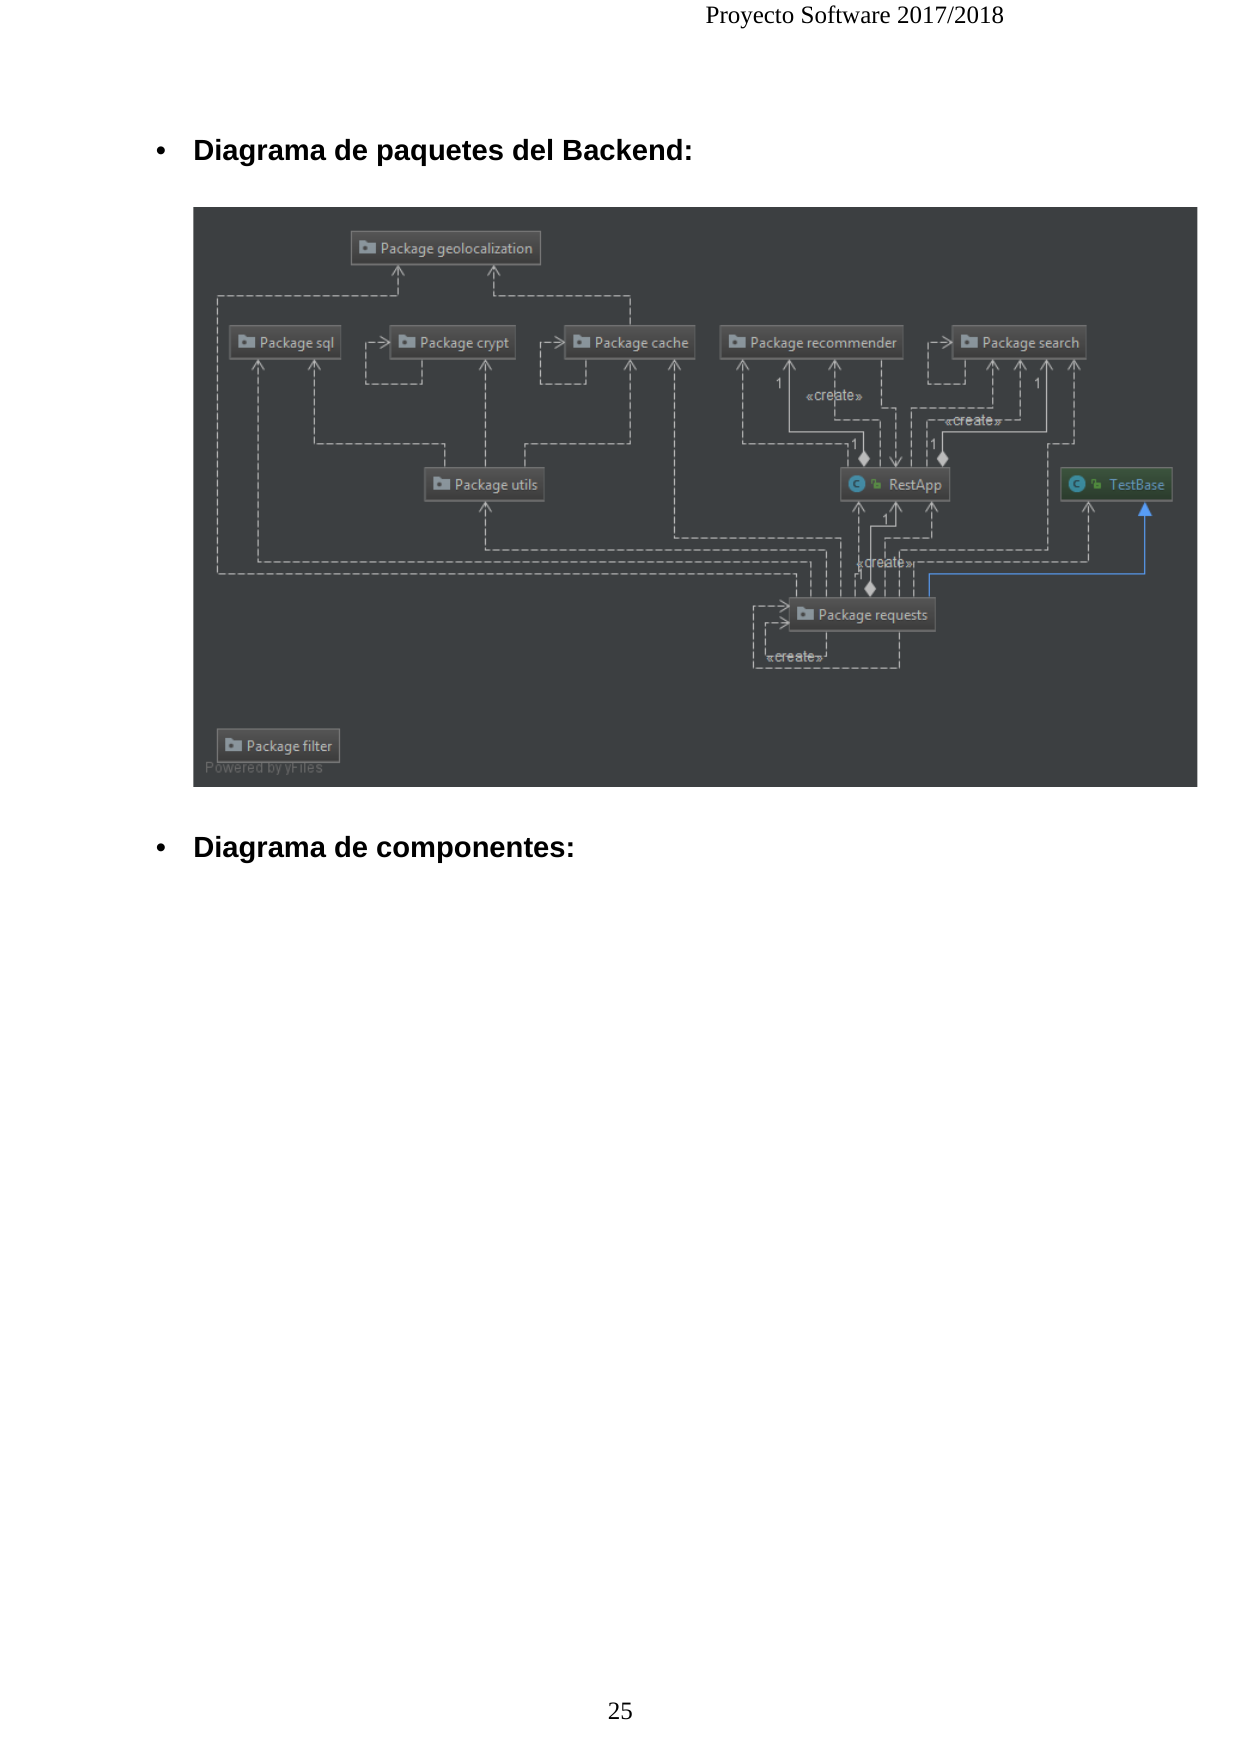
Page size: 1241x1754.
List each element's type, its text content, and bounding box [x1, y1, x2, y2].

subtitle Diagrama de paquetes del Backend: [156, 133, 1122, 166]
picture [193, 207, 1198, 787]
subtitle Diagrama de componentes: [156, 830, 1122, 863]
